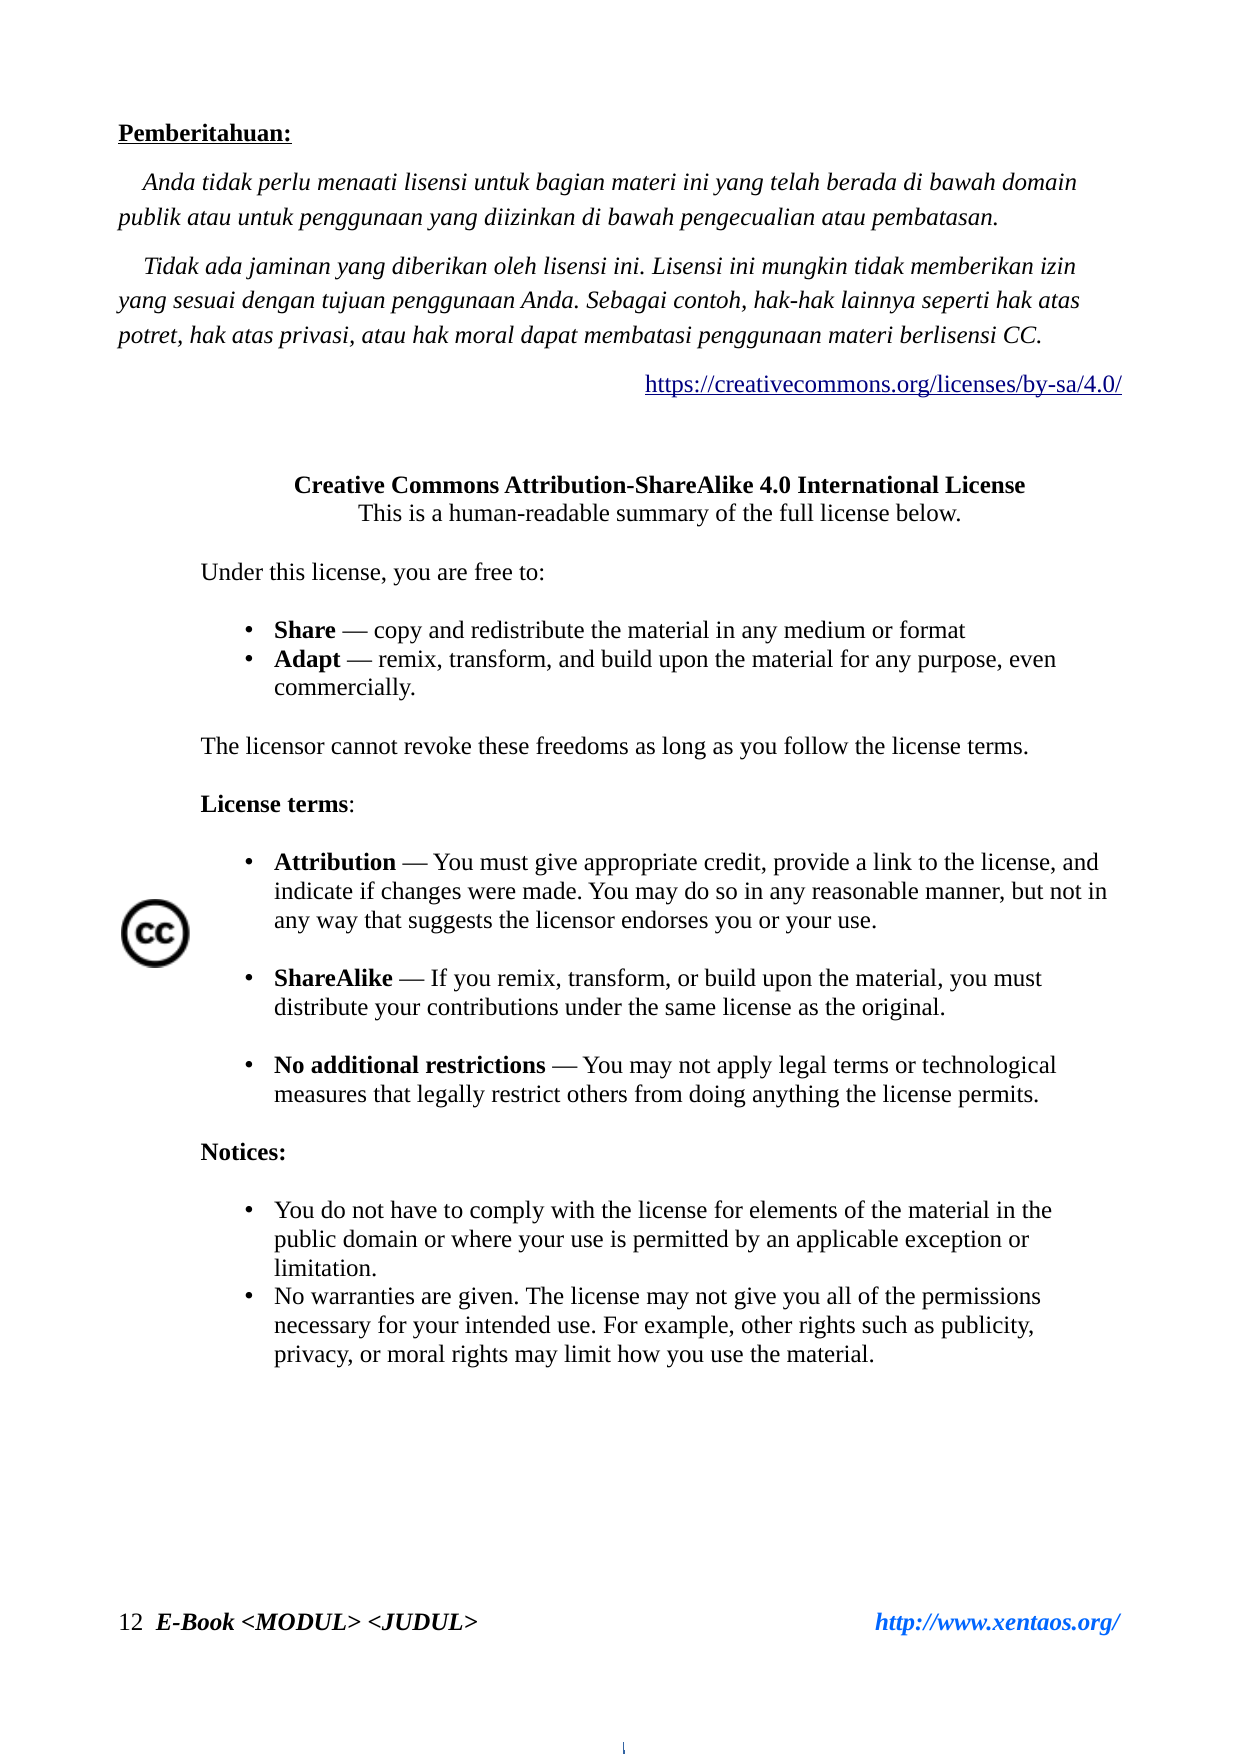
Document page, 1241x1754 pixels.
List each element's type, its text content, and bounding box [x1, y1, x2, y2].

table_header Creative Commons Attribution-ShareAlike 4.0 International License This is a human-readable summary of the full license below. Under this license, you are free to: Share — copy and redistribute the material in any medium or format Adapt — remix, transform, and build upon the material for any purpose, even commercially. The licensor cannot revoke these freedoms as long as you follow the license terms. License terms: Attribution — You must give appropriate credit, provide a link to the license, and indicate if changes were made. You may do so in any reasonable manner, but not in any way that suggests the licensor endorses you or your use. ShareAlike — If you remix, transform, or build upon the material, you must distribute your contributions under the same license as the original. No additional restrictions — You may not apply legal terms or technological measures that legally restrict others from doing anything the license permits. Notices: You do not have to comply with the license for elements of the material in the public domain or where your use is permitted by an applicable exception or limitation. No warranties are given. The license may not give you all of the permissions necessary for your intended use. For example, other rights such as publicity, privacy, or moral rights may limit how you use the material. [198, 467, 1122, 1400]
text https://creativecommons.org/licenses/by-sa/4.0/ [118, 369, 1122, 397]
table_header [118, 467, 197, 1400]
picture [121, 899, 190, 968]
text Tidak ada jaminan yang diberikan oleh lisensi ini. Lisensi ini mungkin tidak memberikan izin yang sesuai dengan tujuan penggunaan Anda. Sebagai contoh, hak-hak lainnya seperti hak atas potret, hak atas privasi, atau hak moral dapat membatasi penggunaan materi berlisensi CC. [118, 251, 1122, 348]
text Anda tidak perlu menaati lisensi untuk bagian materi ini yang telah berada di bawah domain publik atau untuk penggunaan yang diizinkan di bawah pengecualian atau pembatasan. [118, 167, 1122, 230]
text Pemberitahuan: [118, 118, 1122, 147]
